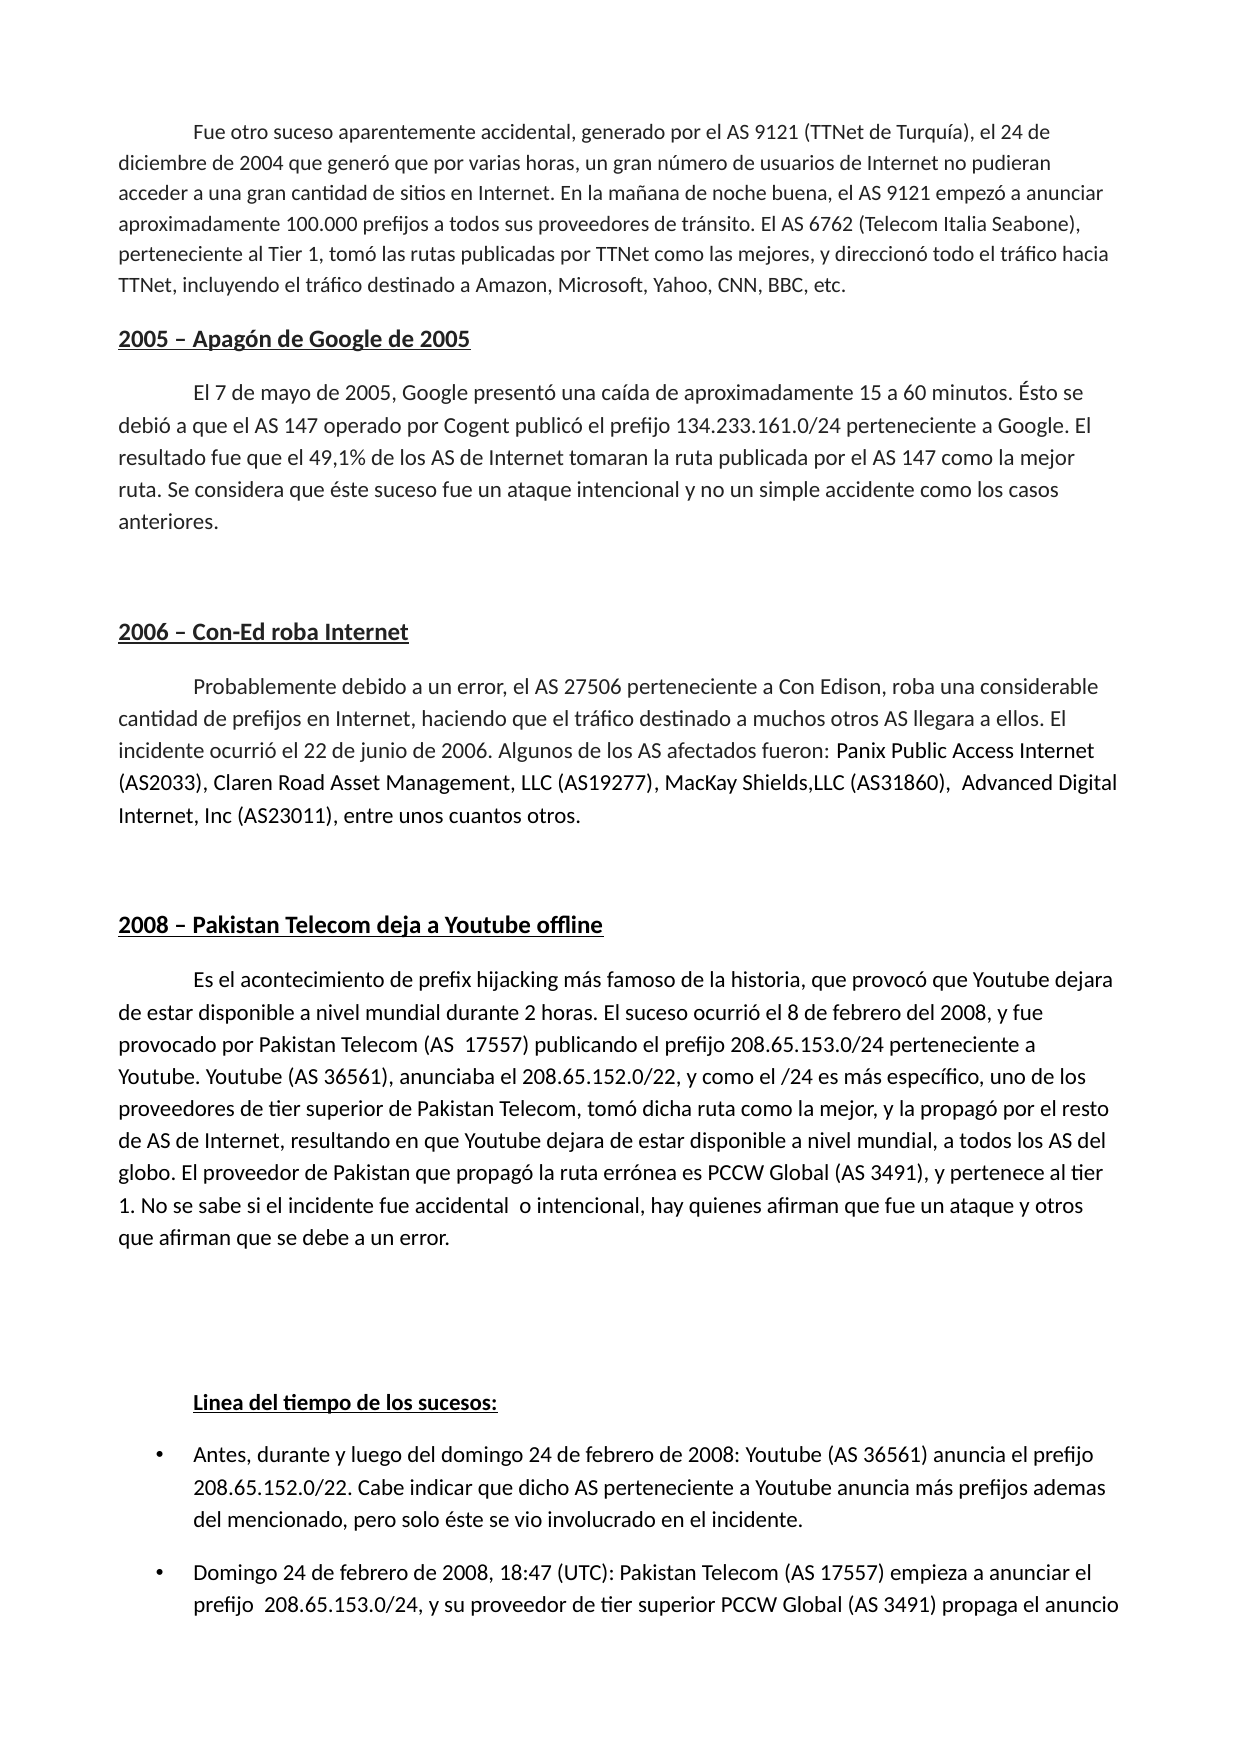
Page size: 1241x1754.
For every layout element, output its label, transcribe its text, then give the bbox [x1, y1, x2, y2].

text 2006 – Con-Ed roba Internet [118, 616, 1122, 647]
text El 7 de mayo de 2005, Google presentó una caída de aproximadamente 15 a 60 minutos. Ésto se debió a que el AS 147 operado por Cogent publicó el prefijo 134.233.161.0/24 perteneciente a Google. El resultado fue que el 49,1% de los AS de Internet tomaran la ruta publicada por el AS 147 como la mejor ruta. Se considera que éste suceso fue un ataque intencional y no un simple accidente como los casos anteriores. [118, 378, 1122, 535]
text Es el acontecimiento de prefix hijacking más famoso de la historia, que provocó que Youtube dejara de estar disponible a nivel mundial durante 2 horas. El suceso ocurrió el 8 de febrero del 2008, y fue provocado por Pakistan Telecom (AS 17557) publicando el prefijo 208.65.153.0/24 perteneciente a Youtube. Youtube (AS 36561), anunciaba el 208.65.152.0/22, y como el /24 es más específico, uno de los proveedores de tier superior de Pakistan Telecom, tomó dicha ruta como la mejor, y la propagó por el resto de AS de Internet, resultando en que Youtube dejara de estar disponible a nivel mundial, a todos los AS del globo. El proveedor de Pakistan que propagó la ruta errónea es PCCW Global (AS 3491), y pertenece al tier 1. No se sabe si el incidente fue accidental o intencional, hay quienes afirman que fue un ataque y otros que afirman que se debe a un error. [118, 965, 1122, 1251]
text 2005 – Apagón de Google de 2005 [118, 323, 1122, 353]
text Fue otro suceso aparentemente accidental, generado por el AS 9121 (TTNet de Turquía), el 24 de diciembre de 2004 que generó que por varias horas, un gran número de usuarios de Internet no pudieran acceder a una gran cantidad de sitios en Internet. En la mañana de noche buena, el AS 9121 empezó a anunciar aproximadamente 100.000 prefijos a todos sus proveedores de tránsito. El AS 6762 (Telecom Italia Seabone), perteneciente al Tier 1, tomó las rutas publicadas por TTNet como las mejores, y direccionó todo el tráfico hacia TTNet, incluyendo el tráfico destinado a Amazon, Microsoft, Yahoo, CNN, BBC, etc. [118, 118, 1122, 298]
text Linea del tiempo de los sucesos: [118, 1388, 1122, 1416]
list Antes, durante y luego del domingo 24 de febrero de 2008: Youtube (AS 36561) anuncia el prefijo 208.65.152.0/22. Cabe indicar que dicho AS perteneciente a Youtube anuncia más prefijos ademas del mencionado, pero solo éste se vio involucrado en el incidente. [156, 1441, 1122, 1533]
text Probablemente debido a un error, el AS 27506 perteneciente a Con Edison, roba una considerable cantidad de prefijos en Internet, haciendo que el tráfico destinado a muchos otros AS llegara a ellos. El incidente ocurrió el 22 de junio de 2006. Algunos de los AS afectados fueron: Panix Public Access Internet (AS2033), Claren Road Asset Management, LLC (AS19277), MacKay Shields,LLC (AS31860), Advanced Digital Internet, Inc (AS23011), entre unos cuantos otros. [118, 672, 1122, 829]
list Domingo 24 de febrero de 2008, 18:47 (UTC): Pakistan Telecom (AS 17557) empieza a anunciar el prefijo 208.65.153.0/24, y su proveedor de tier superior PCCW Global (AS 3491) propaga el anuncio [156, 1558, 1122, 1618]
text 2008 – Pakistan Telecom deja a Youtube offline [118, 909, 1122, 940]
